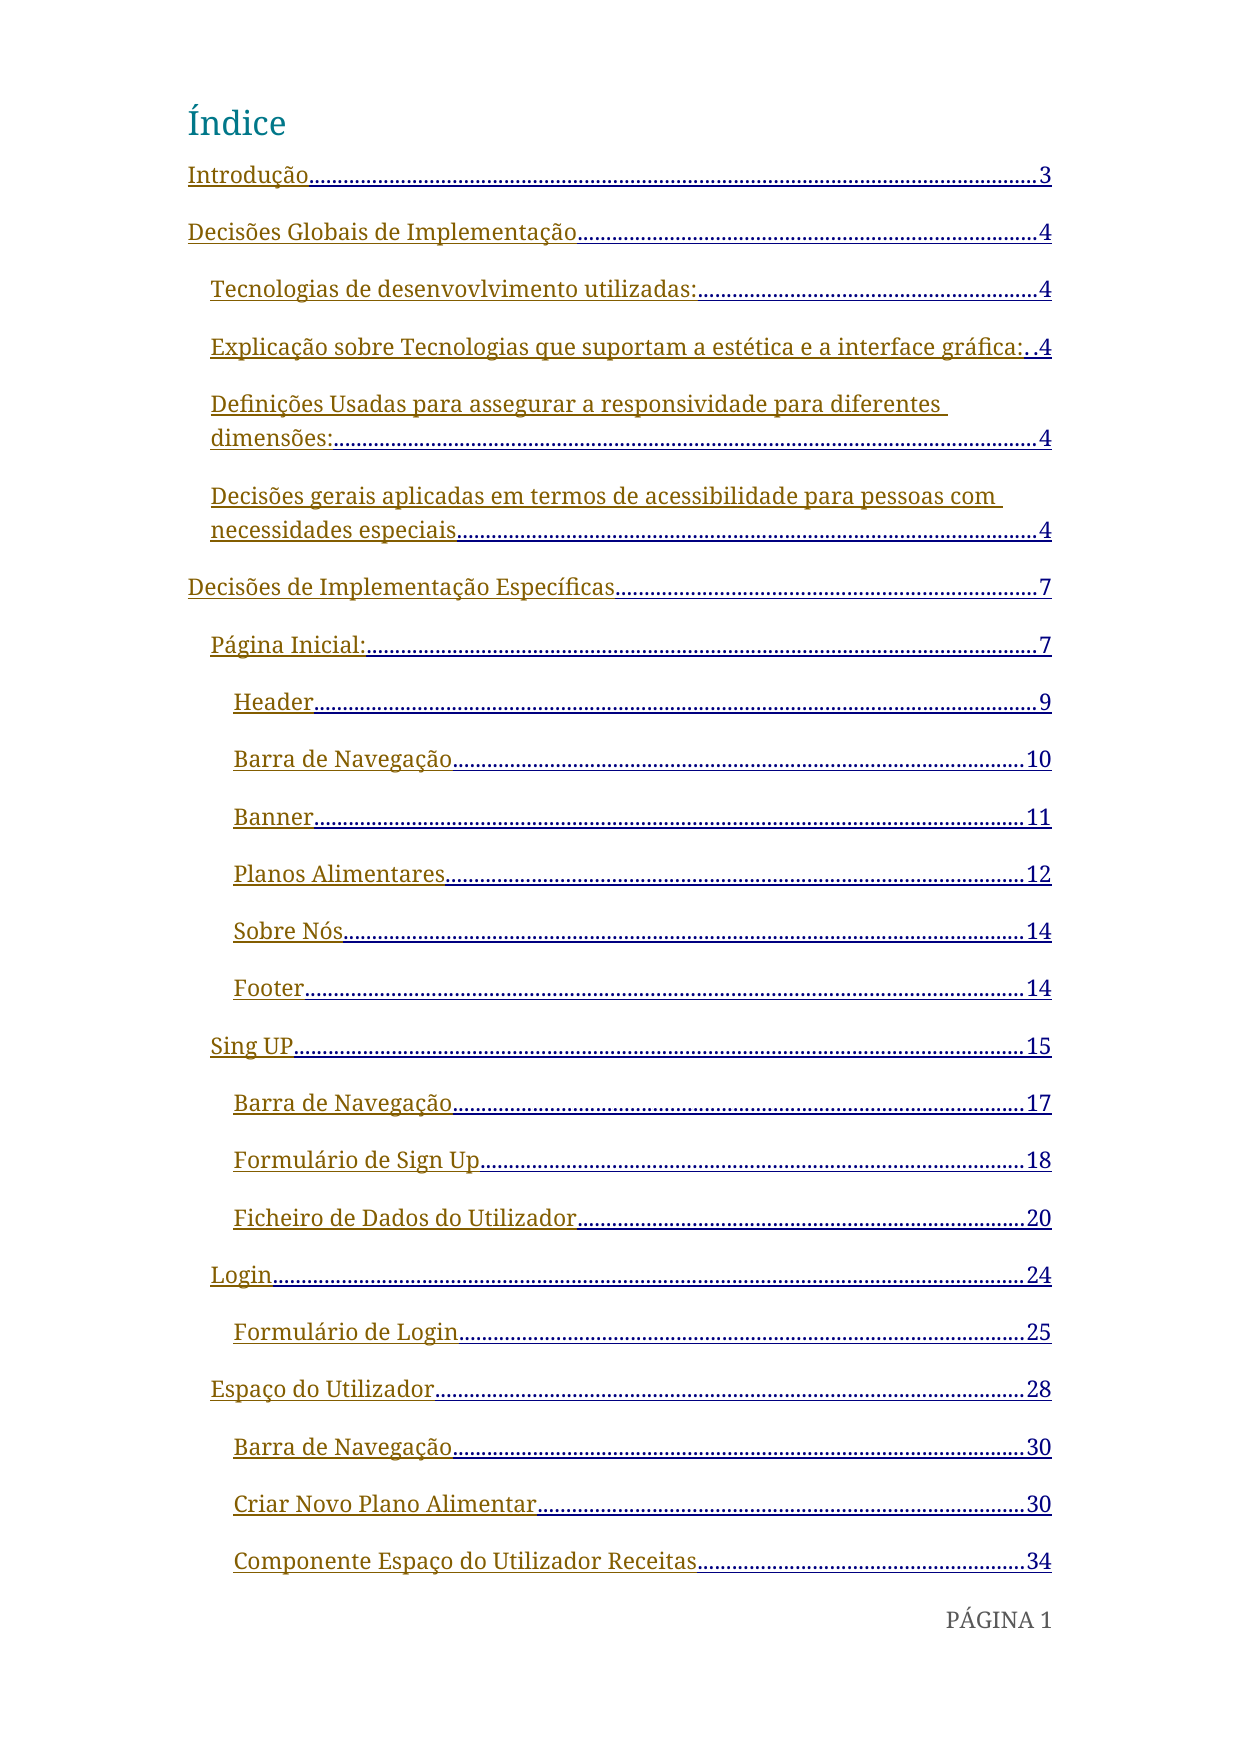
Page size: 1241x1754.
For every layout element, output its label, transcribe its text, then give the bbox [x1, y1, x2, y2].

text Footer 14 [233, 972, 1053, 1003]
text Planos Alimentares 12 [233, 858, 1053, 889]
text Header 9 [233, 686, 1053, 717]
text Espaço do Utilizador 28 [210, 1373, 1053, 1404]
text Explicação sobre Tecnologias que suportam a estética e a interface gráfica: 4 [210, 331, 1053, 362]
text Sobre Nós 14 [233, 915, 1053, 946]
text Barra de Navegação 17 [233, 1087, 1053, 1118]
text Introdução 3 [187, 159, 1053, 190]
text Banner 11 [233, 800, 1053, 832]
text Formulário de Login 25 [233, 1316, 1053, 1347]
text Login 24 [210, 1259, 1053, 1290]
text Ficheiro de Dados do Utilizador 20 [233, 1201, 1053, 1233]
text Decisões Globais de Implementação 4 [187, 216, 1053, 247]
text Página Inicial: 7 [210, 628, 1053, 660]
text Definições Usadas para assegurar a responsividade para diferentes dimensões: 4 [210, 388, 1053, 453]
text Tecnologias de desenvovlvimento utilizadas: 4 [210, 273, 1053, 304]
text Criar Novo Plano Alimentar 30 [233, 1488, 1053, 1519]
text Barra de Navegação 10 [233, 743, 1053, 774]
text Decisões gerais aplicadas em termos de acessibilidade para pessoas com necessidades especiais 4 [210, 479, 1053, 545]
text Barra de Navegação 30 [233, 1431, 1053, 1462]
text Componente Espaço do Utilizador Receitas 34 [233, 1545, 1053, 1576]
text Formulário de Sign Up 18 [233, 1144, 1053, 1175]
text Decisões de Implementação Específicas 7 [187, 571, 1053, 602]
text Sing UP 15 [210, 1029, 1053, 1061]
text Índice [187, 100, 1053, 145]
